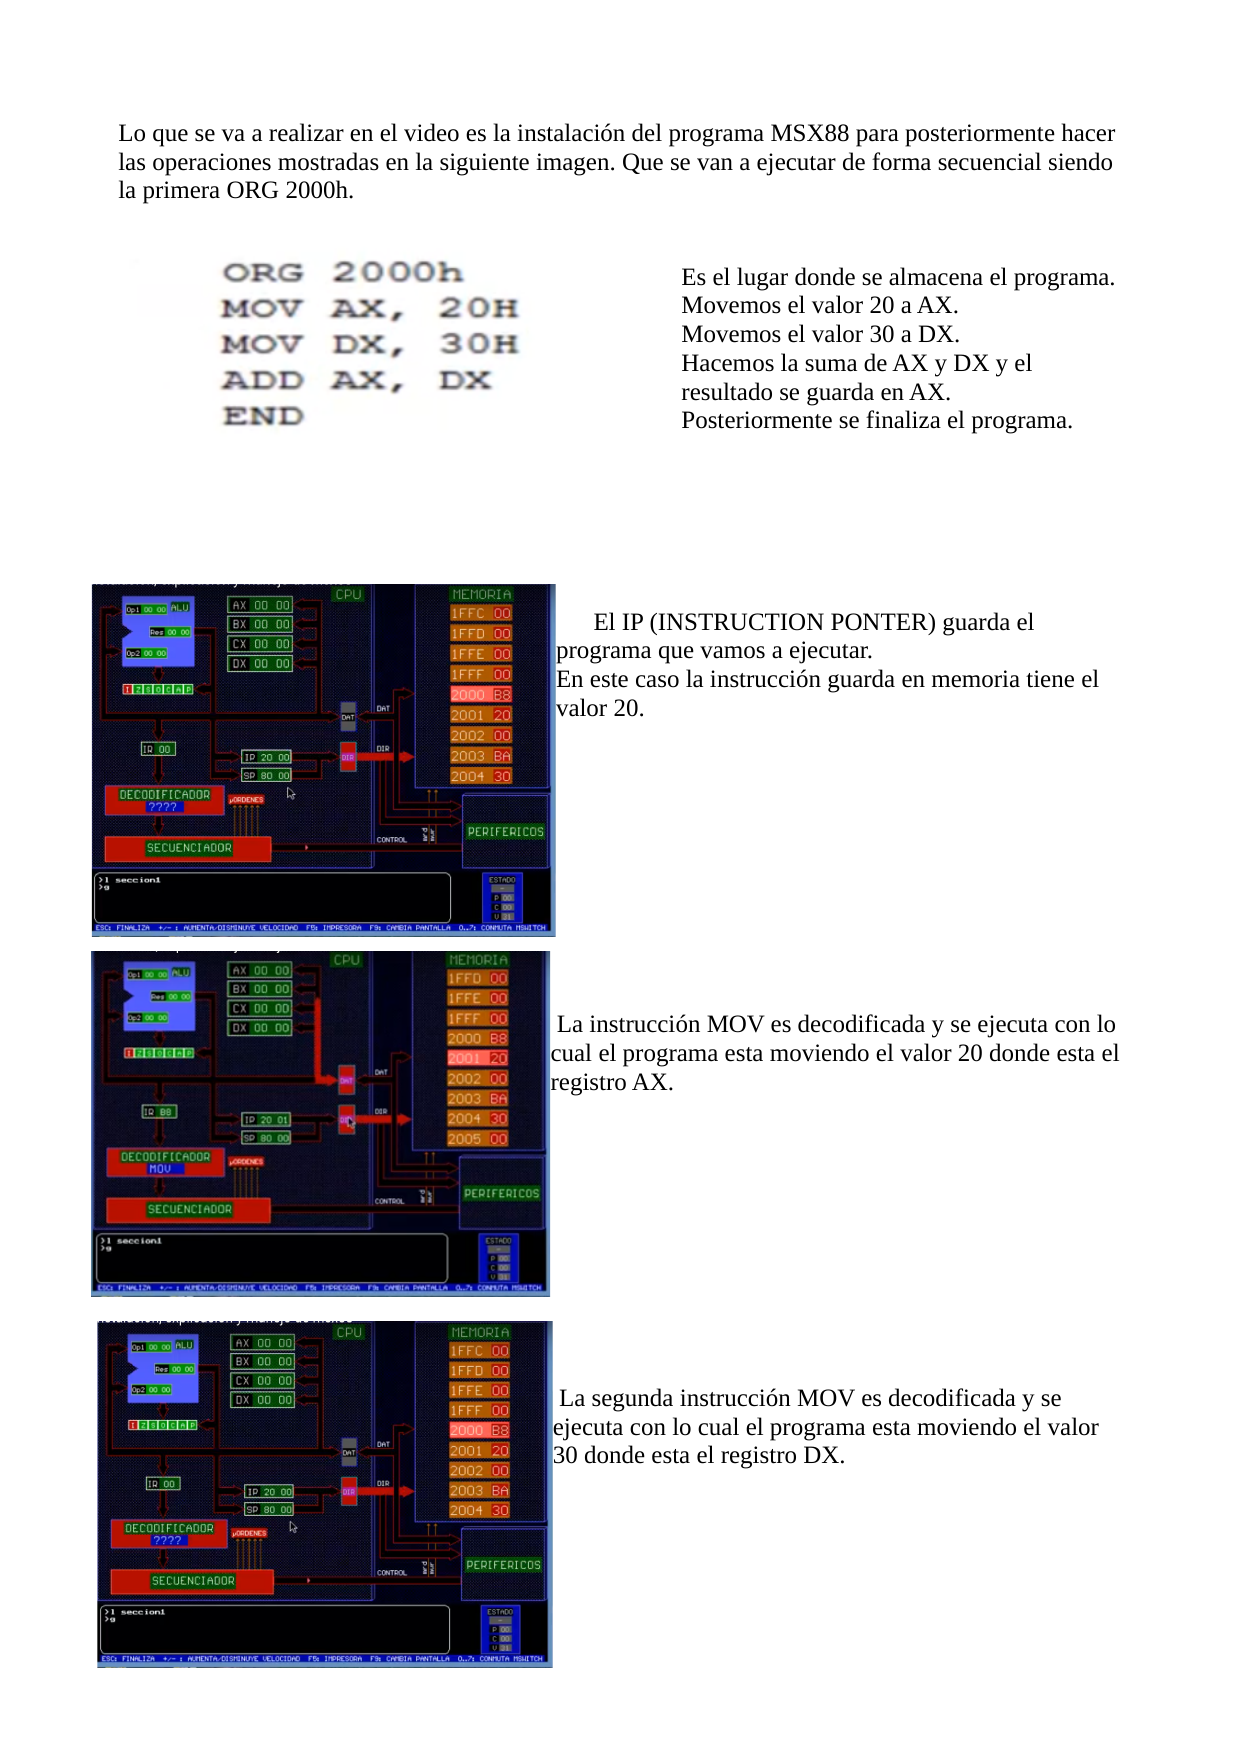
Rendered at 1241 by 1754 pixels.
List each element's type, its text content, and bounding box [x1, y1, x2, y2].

picture [91, 584, 556, 937]
text En este caso la instrucción guarda en memoria tiene el valor 20. [556, 664, 1122, 722]
text Posteriormente se finaliza el programa. [682, 406, 1122, 434]
text Lo que se va a realizar en el video es la instalación del programa MSX88 para posteriormente hacer las operaciones mostradas en la siguiente imagen. Que se van a ejecutar de forma secuencial siendo la primera ORG 2000h. [118, 118, 1122, 204]
text El IP (INSTRUCTION PONTER) guarda el programa que vamos a ejecutar. [556, 607, 1122, 664]
picture [97, 1321, 553, 1668]
text Hacemos la suma de AX y DX y el resultado se guarda en AX. [682, 348, 1122, 406]
text La instrucción MOV es decodificada y se ejecuta con lo cual el programa esta moviendo el valor 20 donde esta el registro AX. [551, 1009, 1122, 1096]
text Es el lugar donde se almacena el programa. [682, 262, 1122, 291]
text Movemos el valor 20 a AX. [682, 291, 1122, 319]
picture [91, 951, 551, 1297]
text Movemos el valor 30 a DX. [682, 319, 1122, 348]
text La segunda instrucción MOV es decodificada y se ejecuta con lo cual el programa esta moviendo el valor 30 donde esta el registro DX. [553, 1383, 1122, 1469]
picture [62, 214, 682, 531]
